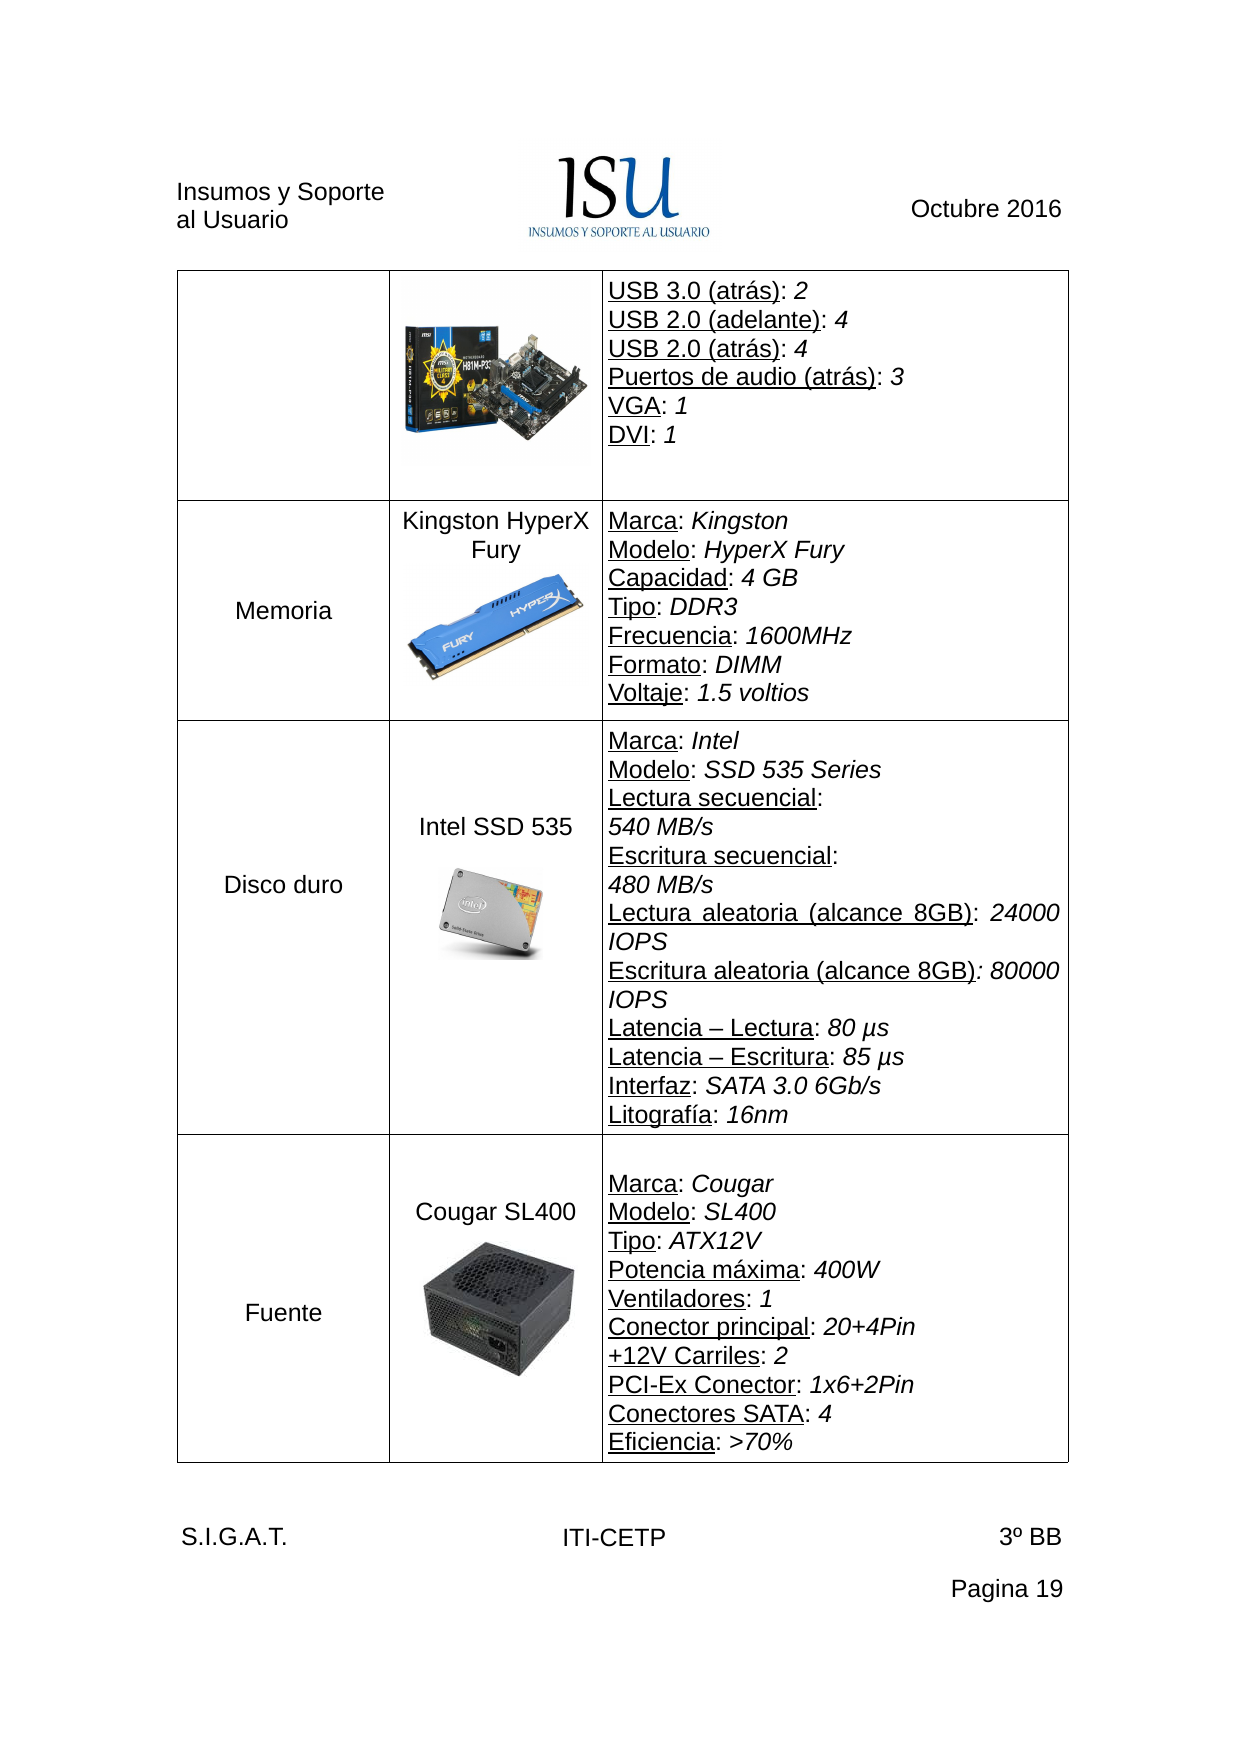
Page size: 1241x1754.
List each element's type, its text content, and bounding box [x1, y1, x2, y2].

picture [403, 563, 589, 686]
table_cell Marca: Intel Modelo: SSD 535 Series Lectura secuencial: 540 MB/s Escritura secuencial: 480 MB/s Lectura aleatoria (alcance 8GB): 24000 IOPS Escritura aleatoria (alcance 8GB): 80000 IOPS Latencia – Lectura: 80 µs Latencia – Escritura: 85 µs Interfaz: SATA 3.0 6Gb/s Litografía: 16nm [603, 721, 1068, 1134]
table_cell Marca: Kingston Modelo: HyperX Fury Capacidad: 4 GB Tipo: DDR3 Frecuencia: 1600MHz Formato: DIMM Voltaje: 1.5 voltios [603, 501, 1068, 720]
table_cell Memoria [178, 501, 389, 720]
picture [419, 1238, 579, 1379]
table_cell [390, 271, 602, 500]
table_cell [178, 271, 389, 500]
table_cell Disco duro [178, 721, 389, 1134]
table_cell USB 3.0 (atrás): 2 USB 2.0 (adelante): 4 USB 2.0 (atrás): 4 Puertos de audio (atrás): 3 VGA: 1 DVI: 1 [603, 271, 1068, 500]
table_cell Marca: Cougar Modelo: SL400 Tipo: ATX12V Potencia máxima: 400W Ventiladores: 1 Conector principal: 20+4Pin +12V Carriles: 2 PCI-Ex Conector: 1x6+2Pin Conectores SATA: 4 Eficiencia: >70% [603, 1135, 1068, 1462]
table_cell Cougar SL400 [390, 1135, 602, 1462]
table_cell Intel SSD 535 [390, 721, 602, 1134]
picture [438, 867, 544, 960]
table_cell Fuente [178, 1135, 389, 1462]
picture [401, 276, 591, 466]
picture [517, 138, 723, 252]
table_cell Kingston HyperX Fury [390, 501, 602, 720]
